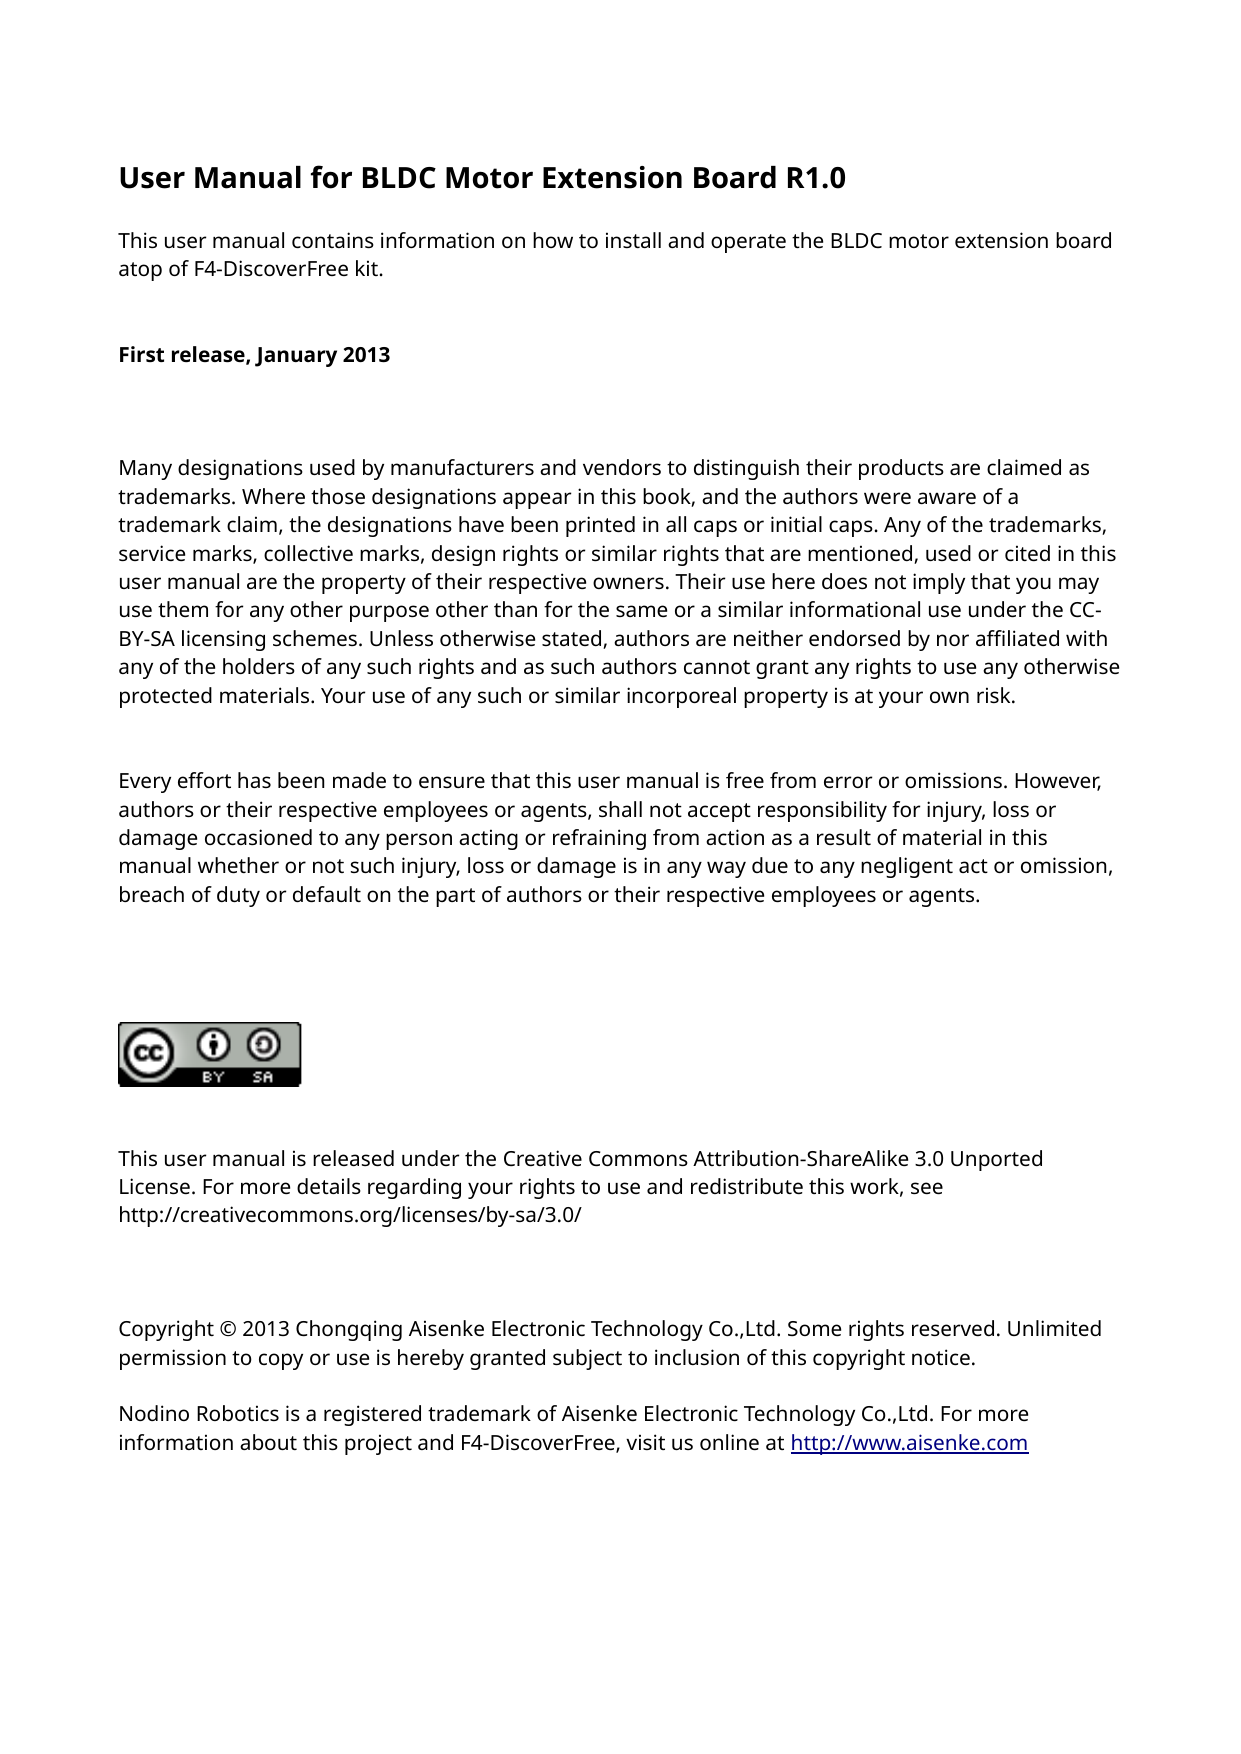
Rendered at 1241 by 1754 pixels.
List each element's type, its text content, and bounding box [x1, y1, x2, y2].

text First release, January 2013 [118, 340, 1122, 368]
text This user manual is released under the Creative Commons Attribution-ShareAlike 3.0 Unported License. For more details regarding your rights to use and redistribute this work, see http://creativecommons.org/licenses/by-sa/3.0/ [118, 1144, 1122, 1229]
text Many designations used by manufacturers and vendors to distinguish their products are claimed as trademarks. Where those designations appear in this book, and the authors were aware of a trademark claim, the designations have been printed in all caps or initial caps. Any of the trademarks, service marks, collective marks, design rights or similar rights that are mentioned, used or cited in this user manual are the property of their respective owners. Their use here does not imply that you may use them for any other purpose other than for the same or a similar informational use under the CC-BY-SA licensing schemes. Unless otherwise stated, authors are neither endorsed by nor affiliated with any of the holders of any such rights and as such authors cannot grant any rights to use any otherwise protected materials. Your use of any such or similar incorporeal property is at your own risk. [118, 453, 1122, 709]
text Every effort has been made to ensure that this user manual is free from error or omissions. However, authors or their respective employees or agents, shall not accept responsibility for injury, loss or damage occasioned to any person acting or refraining from action as a result of material in this manual whether or not such injury, loss or damage is in any way due to any negligent act or omission, breach of duty or default on the part of authors or their respective employees or agents. [118, 766, 1122, 908]
text User Manual for BLDC Motor Extension Board R1.0 [118, 158, 1122, 197]
picture [118, 1022, 302, 1087]
text Copyright © 2013 Chongqing Aisenke Electronic Technology Co.,Ltd. Some rights reserved. Unlimited permission to copy or use is hereby granted subject to inclusion of this copyright notice. [118, 1314, 1122, 1371]
text Nodino Robotics is a registered trademark of Aisenke Electronic Technology Co.,Ltd. For more information about this project and F4-DiscoverFree, visit us online at http://www.aisenke.com [118, 1399, 1122, 1456]
text This user manual contains information on how to install and operate the BLDC motor extension board atop of F4-DiscoverFree kit. [118, 226, 1122, 283]
